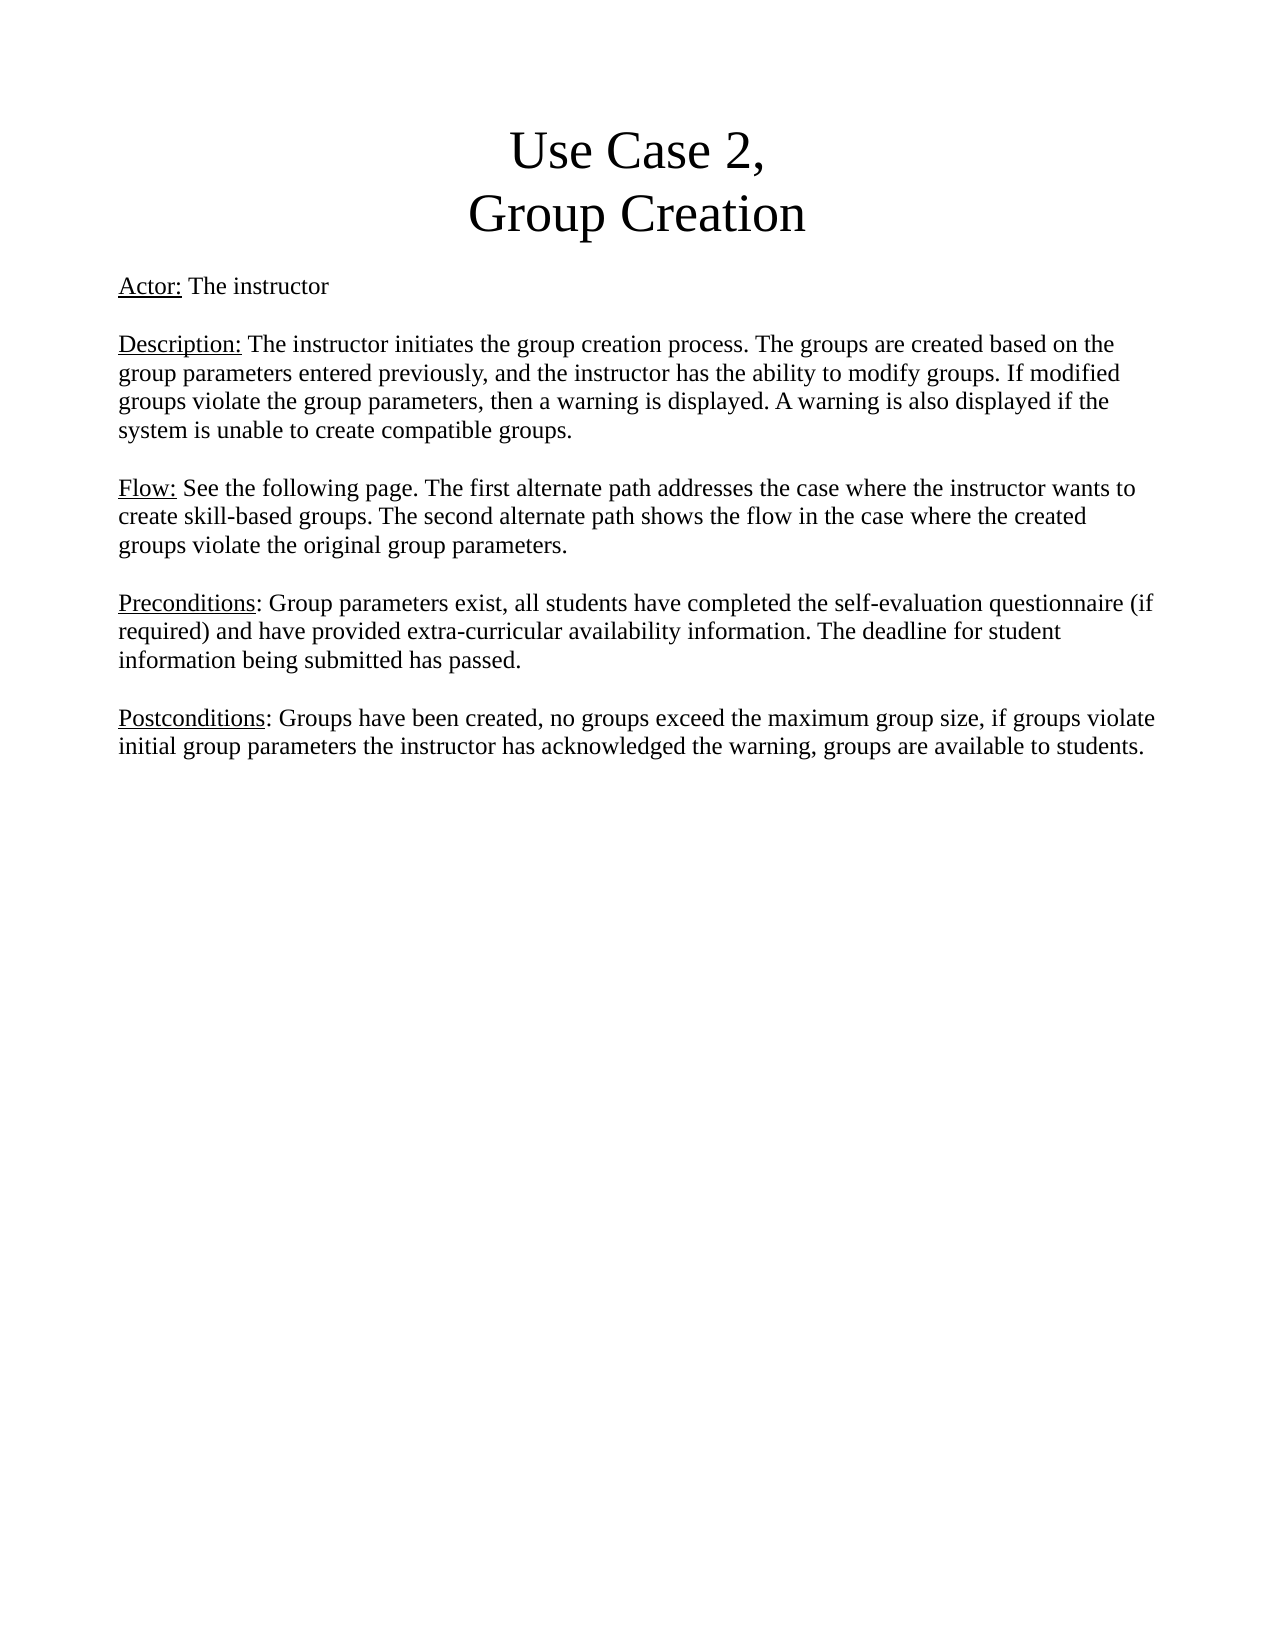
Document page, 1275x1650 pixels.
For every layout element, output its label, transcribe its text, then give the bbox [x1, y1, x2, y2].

text Actor: The instructor [118, 271, 1157, 300]
text Description: The instructor initiates the group creation process. The groups are created based on the group parameters entered previously, and the instructor has the ability to modify groups. If modified groups violate the group parameters, then a warning is displayed. A warning is also displayed if the system is unable to create compatible groups. [118, 329, 1157, 444]
text Use Case 2, [118, 118, 1157, 180]
text Flow: See the following page. The first alternate path addresses the case where the instructor wants to create skill-based groups. The second alternate path shows the flow in the case where the created groups violate the original group parameters. [118, 473, 1157, 559]
text Group Creation [118, 180, 1157, 243]
text Preconditions: Group parameters exist, all students have completed the self-evaluation questionnaire (if required) and have provided extra-curricular availability information. The deadline for student information being submitted has passed. [118, 588, 1157, 674]
text Postconditions: Groups have been created, no groups exceed the maximum group size, if groups violate initial group parameters the instructor has acknowledged the warning, groups are available to students. [118, 703, 1157, 760]
